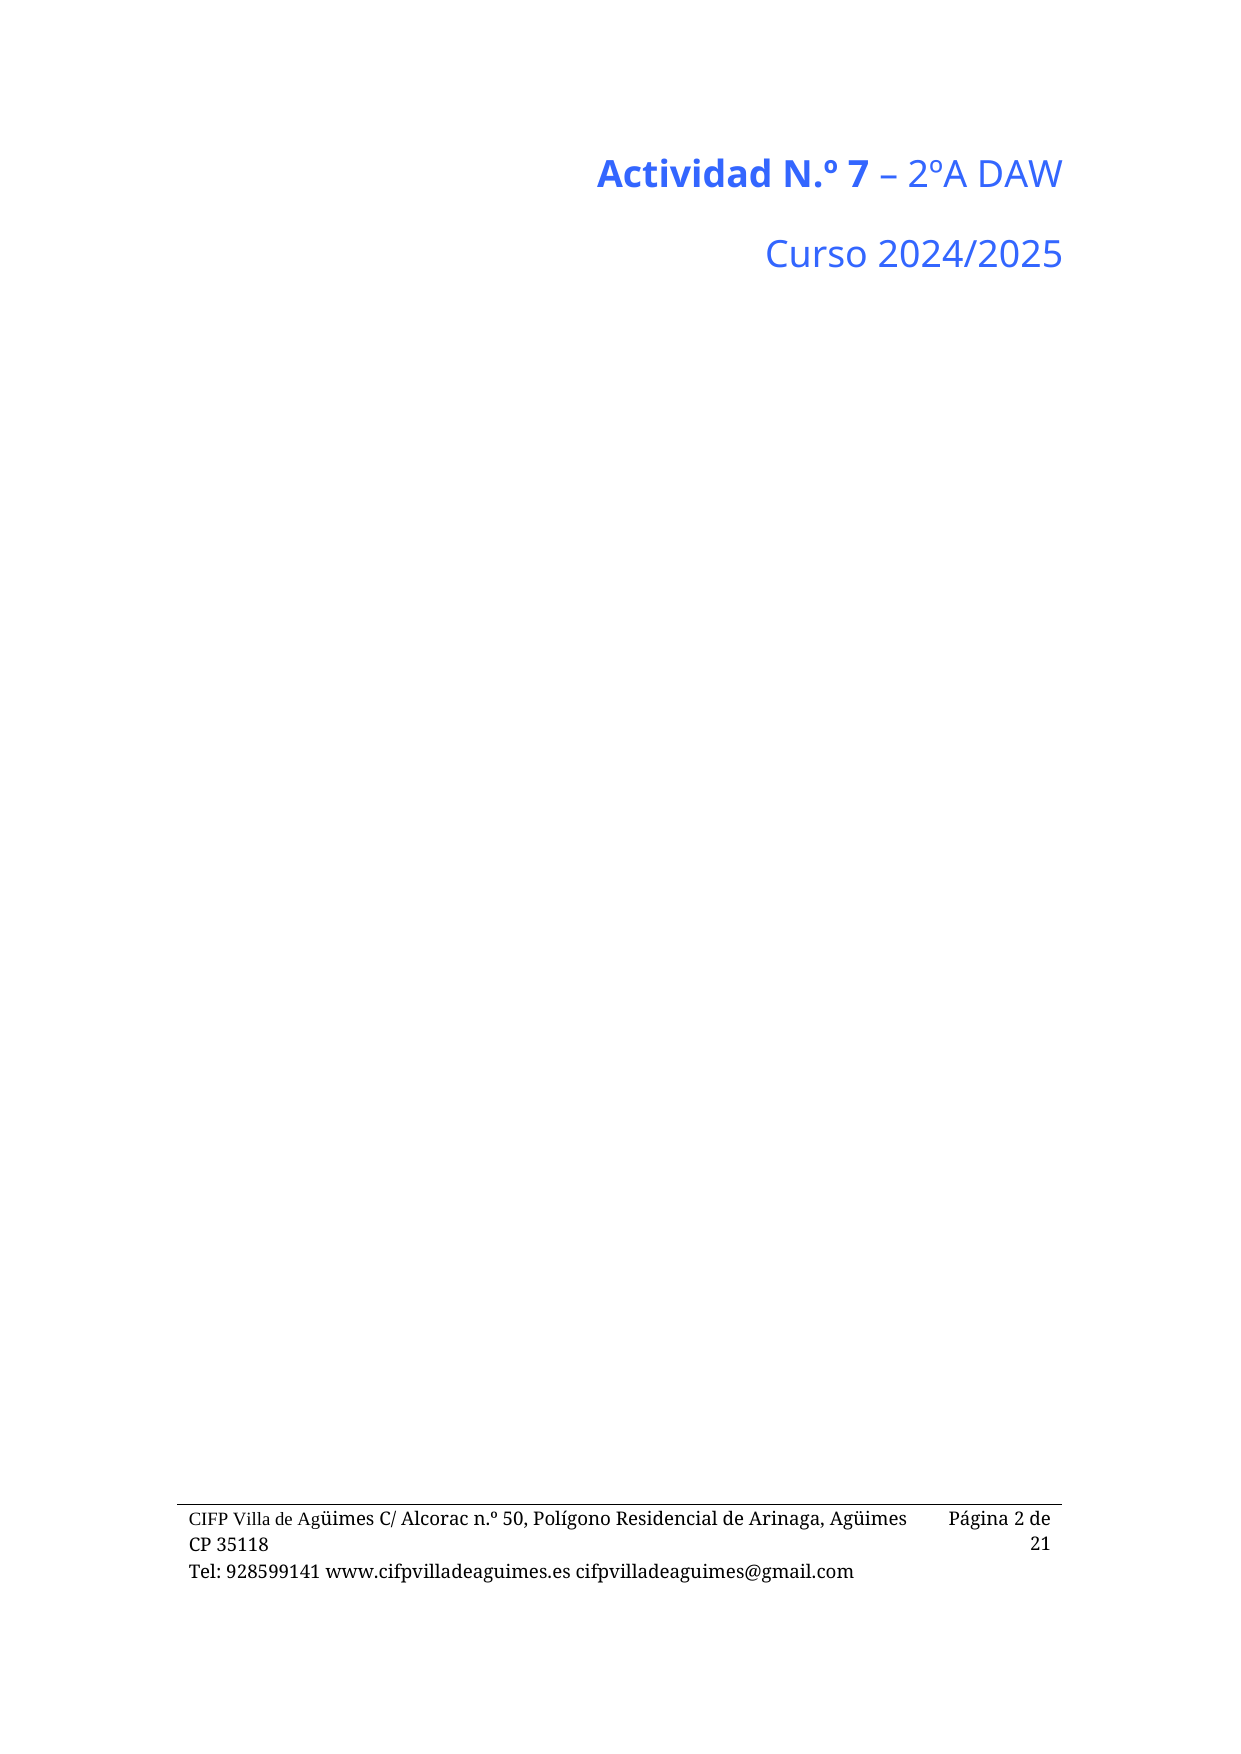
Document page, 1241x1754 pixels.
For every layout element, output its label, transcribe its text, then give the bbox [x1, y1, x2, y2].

text Actividad N.º 7 – 2ºA DAW [177, 148, 1063, 199]
text Curso 2024/2025 [177, 227, 1063, 278]
